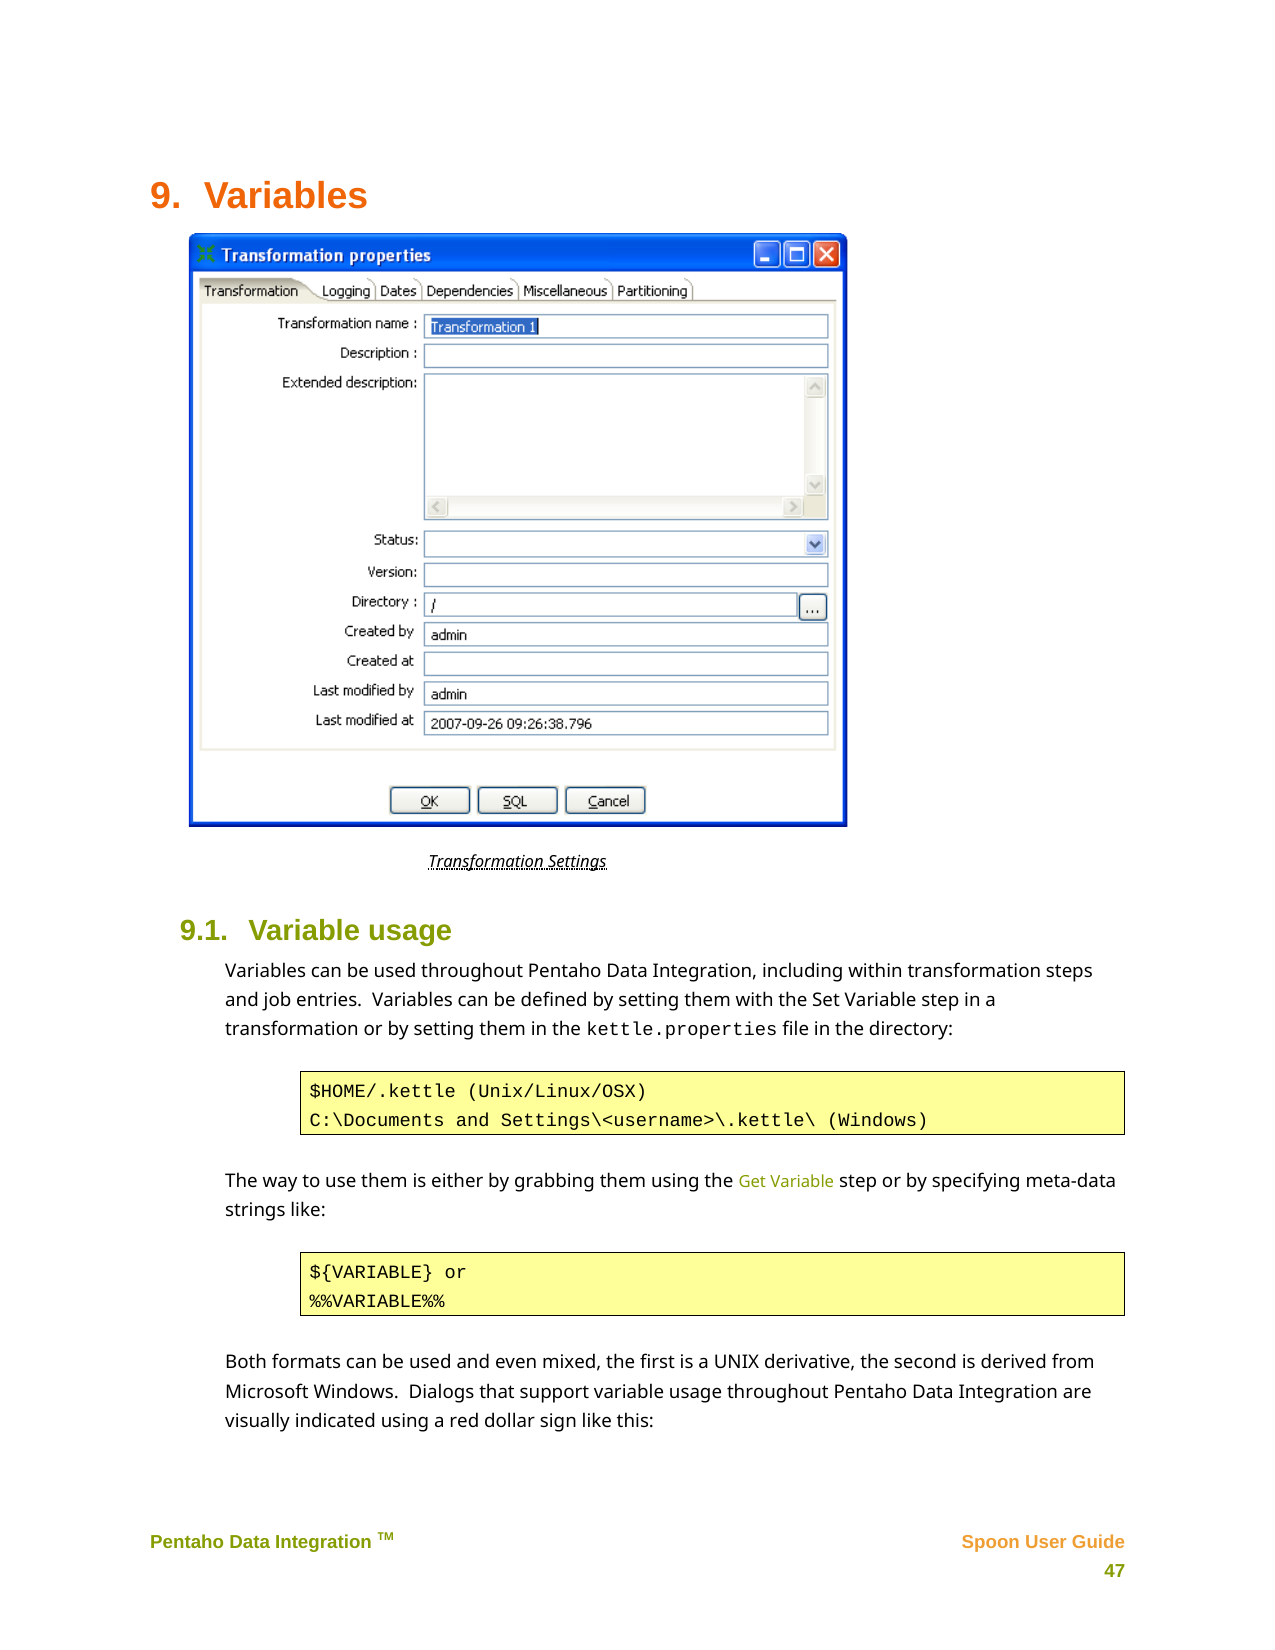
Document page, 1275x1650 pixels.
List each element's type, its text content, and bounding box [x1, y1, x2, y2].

text The way to use them is either by grabbing them using the Get Variable step or by specifying meta-data strings like: [225, 1164, 1125, 1223]
text %%VARIABLE%% [301, 1281, 1124, 1315]
picture [188, 233, 848, 827]
text Both formats can be used and even mixed, the first is a UNIX derivative, the second is derived from Microsoft Windows. Dialogs that support variable usage throughout Pentaho Data Integration are visually indicated using a red dollar sign like this: [225, 1346, 1125, 1433]
text C:\Documents and Settings\<username>\.kettle\ (Windows) [301, 1100, 1124, 1134]
text $HOME/.kettle (Unix/Linux/OSX) [301, 1072, 1124, 1100]
text ${VARIABLE} or [301, 1253, 1124, 1281]
subtitle Variable usage [179, 241, 1125, 948]
subtitle Variables [150, 181, 1125, 216]
text Transformation Settings [189, 849, 847, 872]
text Variables can be used throughout Pentaho Data Integration, including within transformation steps and job entries. Variables can be defined by setting them with the Set Variable step in a transformation or by setting them in the kettle.properties file in the directory: [225, 954, 1125, 1041]
